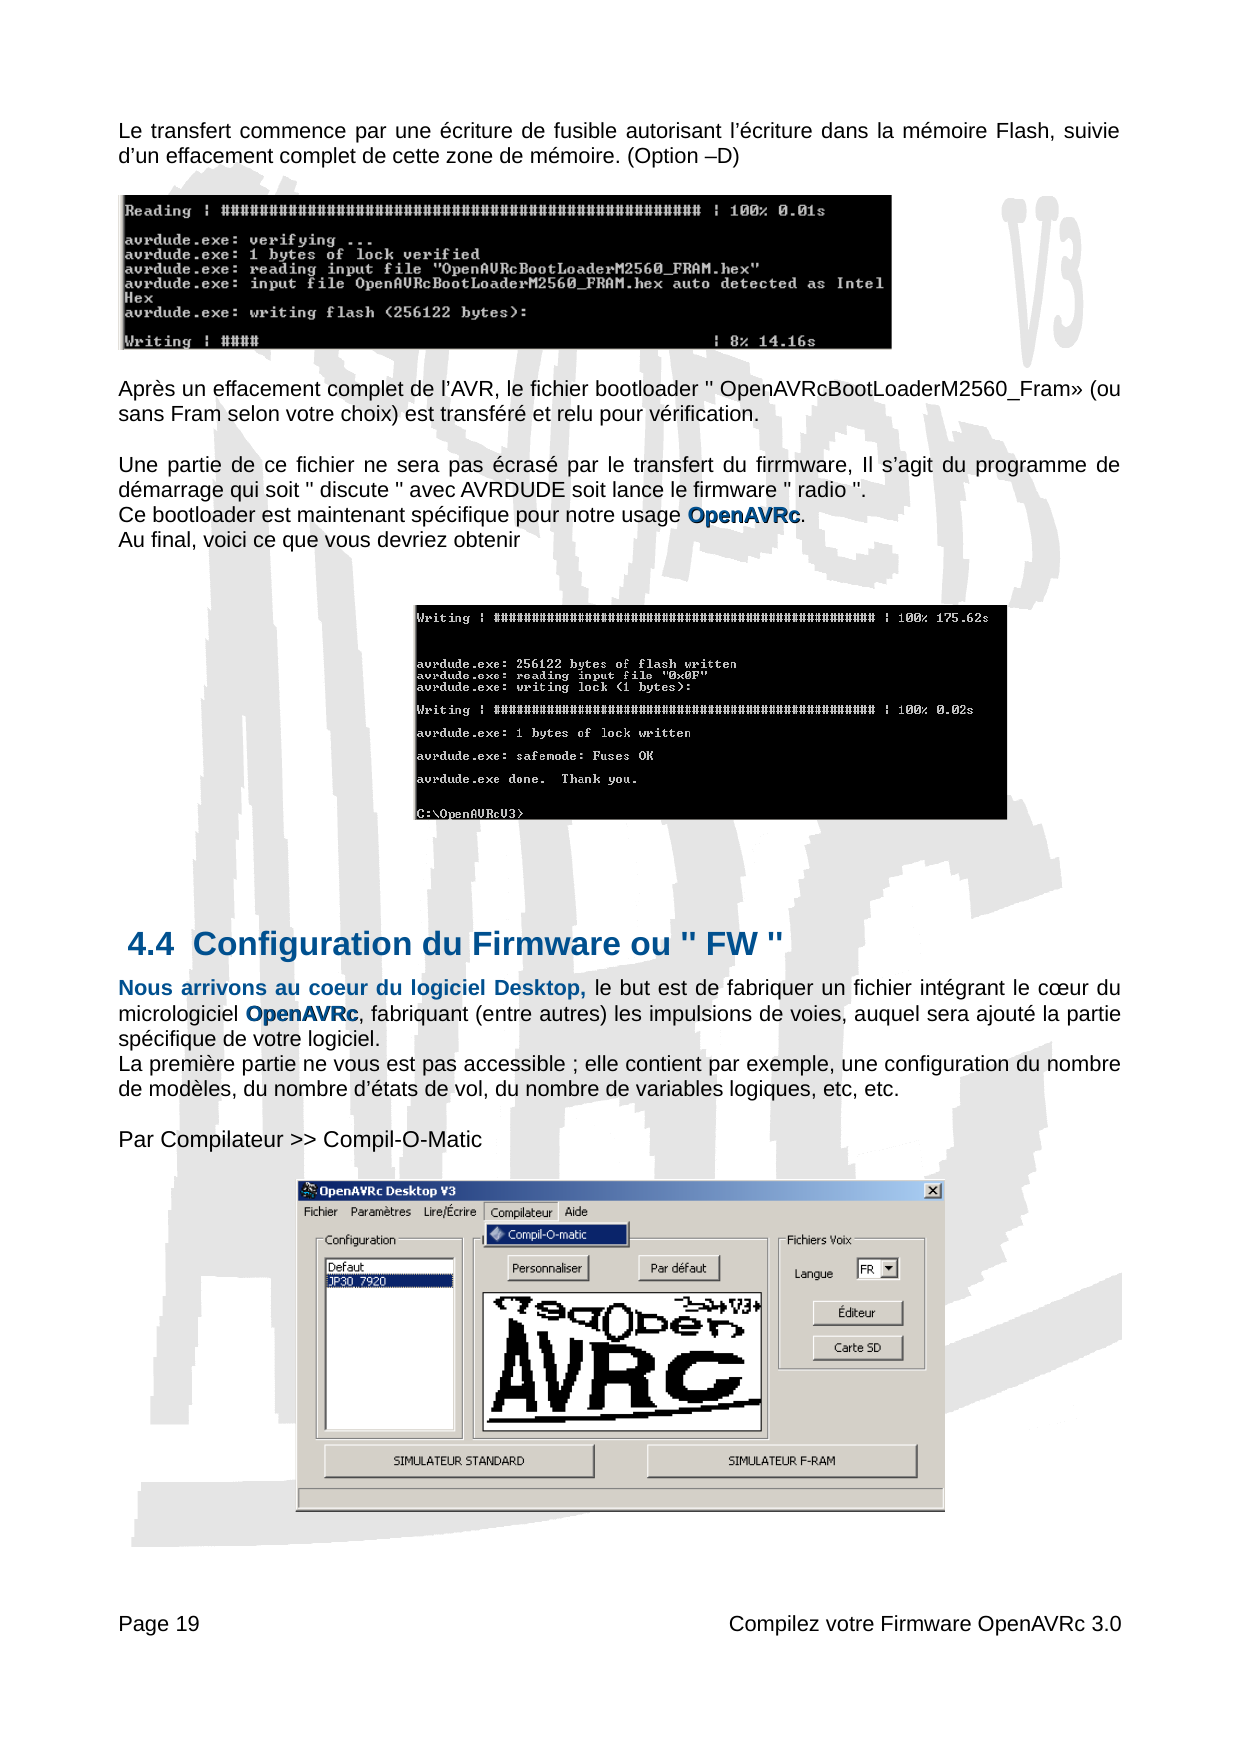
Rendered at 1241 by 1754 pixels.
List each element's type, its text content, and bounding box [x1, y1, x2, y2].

text Au final, voici ce que vous devriez obtenir [118, 527, 1122, 552]
text Ce bootloader est maintenant spécifique pour notre usage OpenAVRc. [118, 502, 1122, 527]
text Après un effacement complet de l’AVR, le fichier bootloader '' OpenAVRcBootLoaderM2560_Fram» (ou sans Fram selon votre choix) est transféré et relu pour vérification. [118, 376, 1122, 426]
text Une partie de ce fichier ne sera pas écrasé par le transfert du firrmware, Il s’agit du programme de démarrage qui soit '' discute '' avec AVRDUDE soit lance le firmware '' radio ''. [118, 451, 1122, 502]
text Le transfert commence par une écriture de fusible autorisant l’écriture dans la mémoire Flash, suivie d’un effacement complet de cette zone de mémoire. (Option –D) [118, 118, 1122, 168]
text Par Compilateur >> Compil-O-Matic [118, 1126, 1122, 1153]
text La première partie ne vous est pas accessible ; elle contient par exemple, une configuration du nombre de modèles, du nombre d’états de vol, du nombre de variables logiques, etc, etc. [118, 1051, 1122, 1101]
text Nous arrivons au coeur du logiciel Desktop, le but est de fabriquer un fichier intégrant le cœur du micrologiciel OpenAVRc, fabriquant (entre autres) les impulsions de voies, auquel sera ajouté la partie spécifique de votre logiciel. [118, 975, 1122, 1051]
subtitle 4.4 Configuration du Firmware ou '' FW '' [118, 924, 1122, 963]
